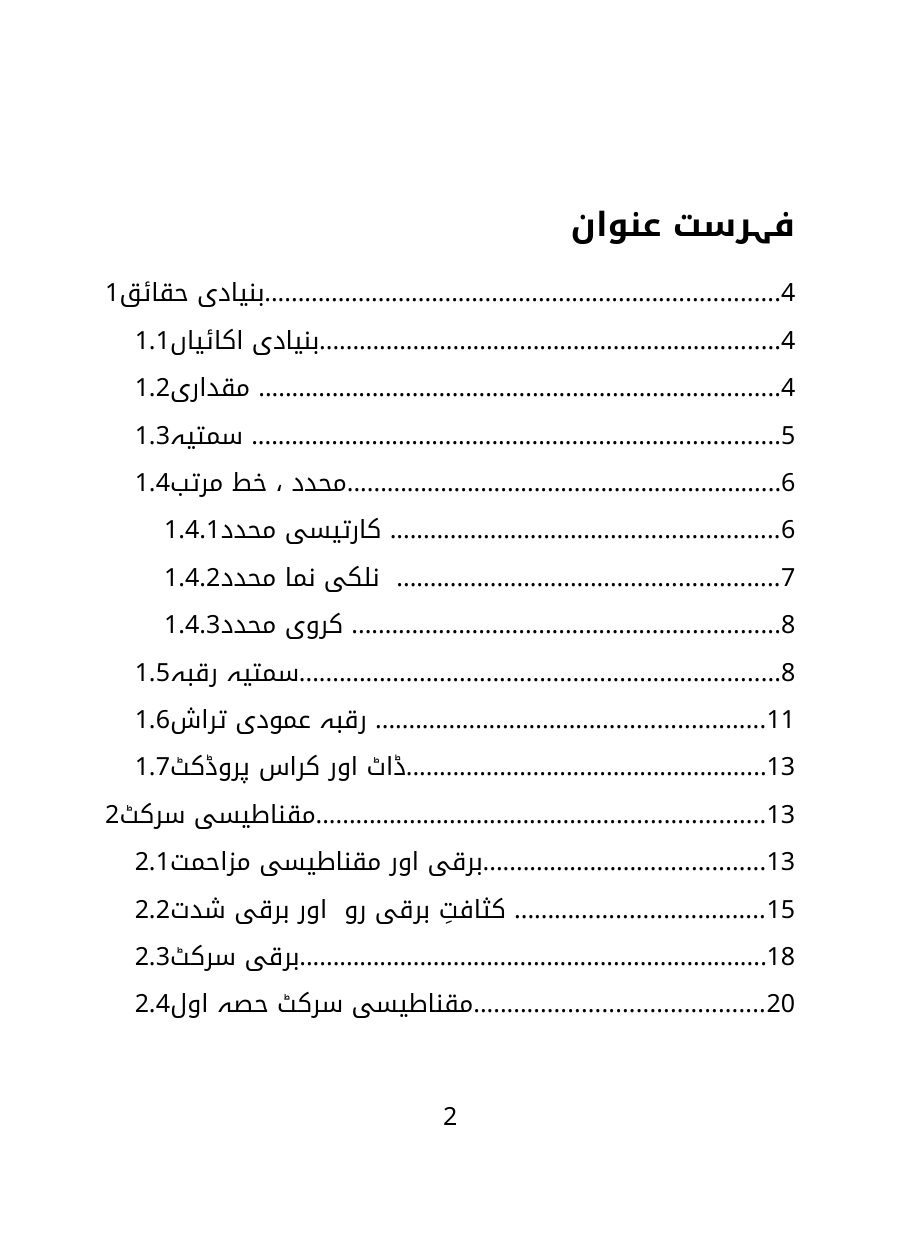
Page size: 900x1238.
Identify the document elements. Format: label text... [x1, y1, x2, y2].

text 1.2مقداری 4 [134, 364, 795, 412]
text 1.4.3کروی محدد 8 [164, 602, 795, 649]
text 1.5سمتیہ رقبہ 8 [134, 649, 795, 696]
subtitle فہرست عنوان [105, 194, 795, 257]
text 2.4مقناطیسی سرکٹ حصہ اول 20 [134, 981, 795, 1028]
text 2.1برقی اور مقناطیسی مزاحمت 13 [134, 838, 795, 886]
text 2.2کثافتِ برقی رو اور برقی شدت 15 [134, 886, 795, 933]
text 1.1بنیادی اکائیاں 4 [134, 317, 795, 364]
text 2.3برقی سرکٹ 18 [134, 933, 795, 981]
text 1.7ڈاٹ اور کراس پروڈکٹ 13 [134, 744, 795, 791]
text 1.3سمتیہ 5 [134, 412, 795, 459]
text 1.6رقبہ عمودی تراش 11 [134, 696, 795, 744]
text 2مقناطیسی سرکٹ 13 [105, 791, 795, 838]
text 1بنیادی حقائق 4 [105, 270, 795, 317]
text 1.4.2نلکی نما محدد 7 [164, 554, 795, 602]
text 1.4.1کارتیسی محدد 6 [164, 507, 795, 554]
text 1.4محدد ، خط مرتب 6 [134, 459, 795, 507]
